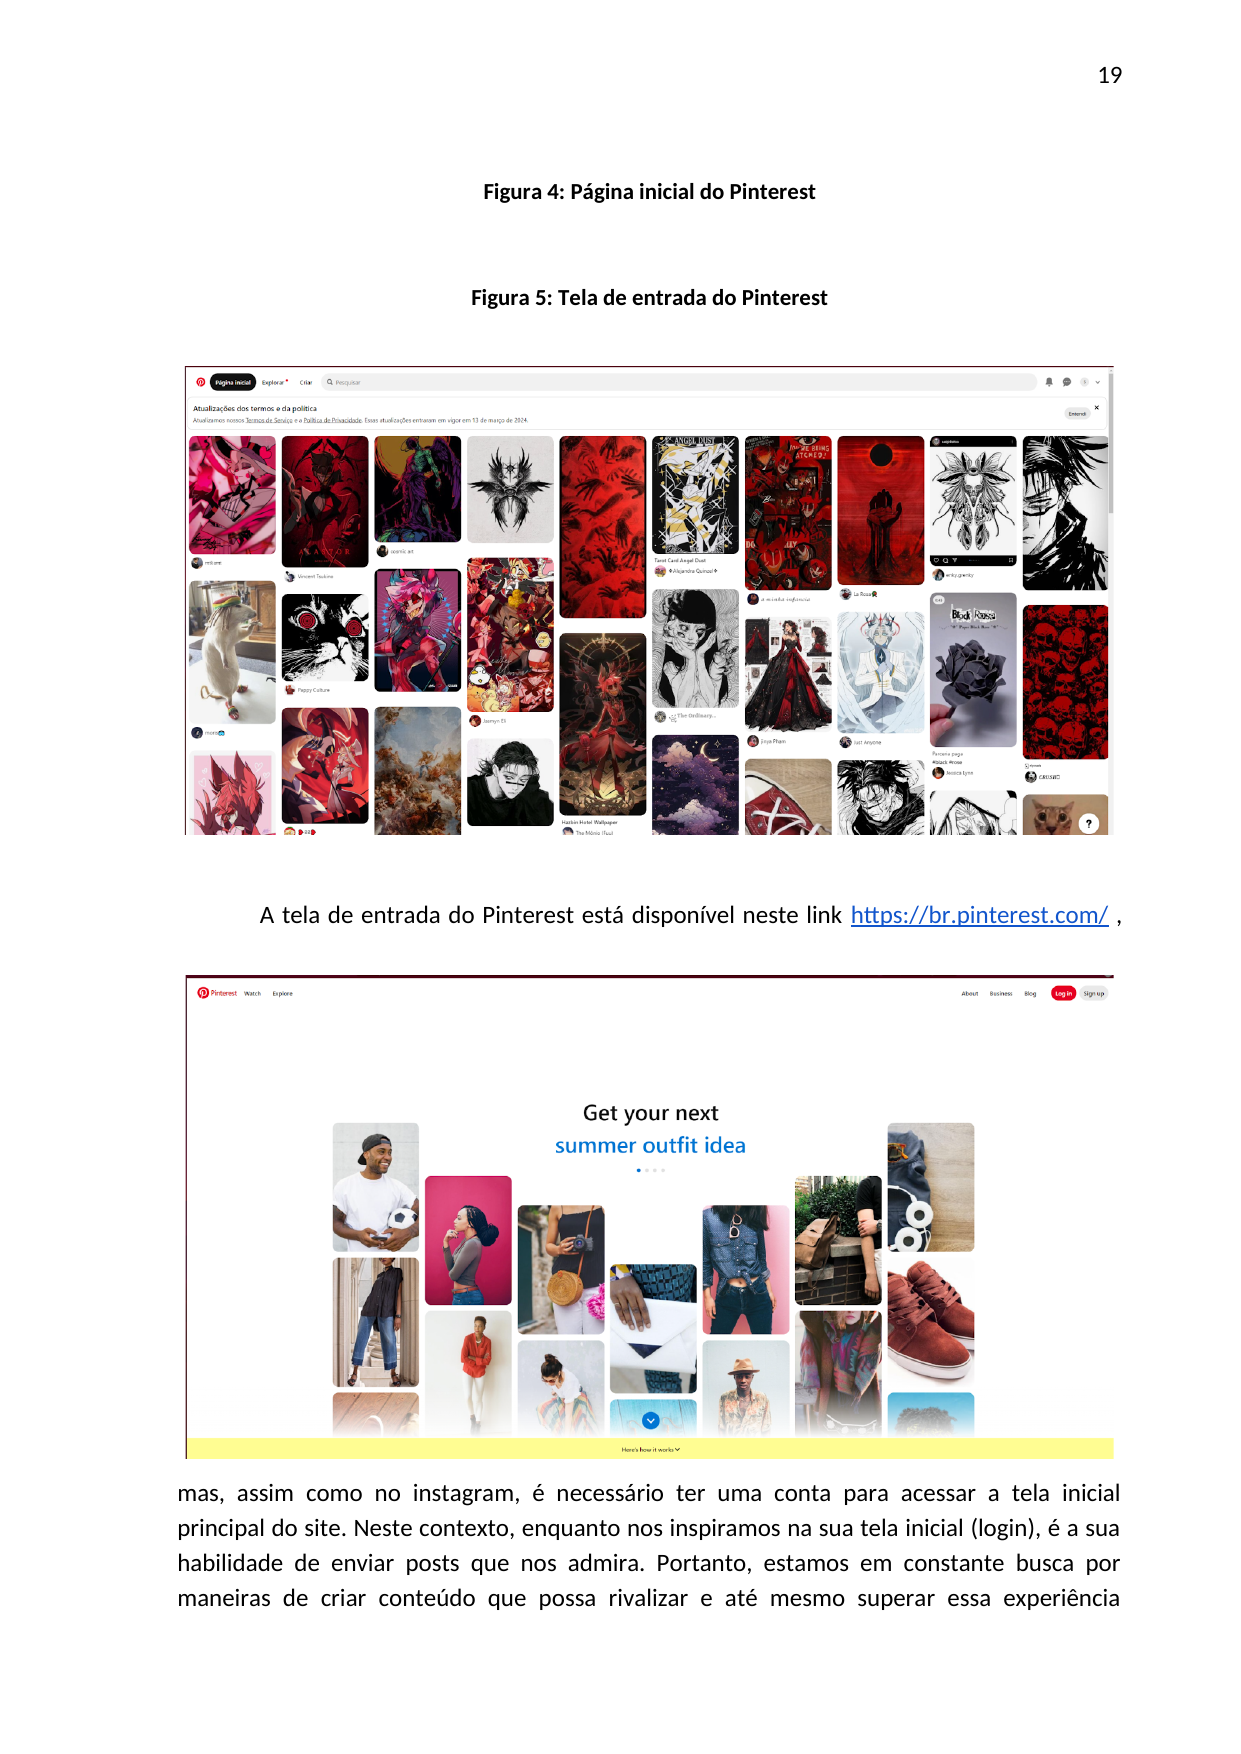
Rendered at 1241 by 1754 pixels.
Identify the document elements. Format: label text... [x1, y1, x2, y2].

picture [185, 975, 1114, 1459]
text A tela de entrada do Pinterest está disponível neste link https://br.pinterest.com/ , mas, assim como no instagram, é necessário ter uma conta para acessar a tela inicial principal do site. Neste contexto, enquanto nos inspiramos na sua tela inicial (login), é a sua habilidade de enviar posts que nos admira. Portanto, estamos em constante busca por maneiras de criar conteúdo que possa rivalizar e até mesmo superar essa experiência [177, 899, 1122, 1613]
subtitle Figura 4: Página inicial do Pinterest [177, 177, 1122, 205]
picture [184, 366, 1114, 835]
subtitle Figura 5: Tela de entrada do Pinterest [177, 283, 1122, 311]
